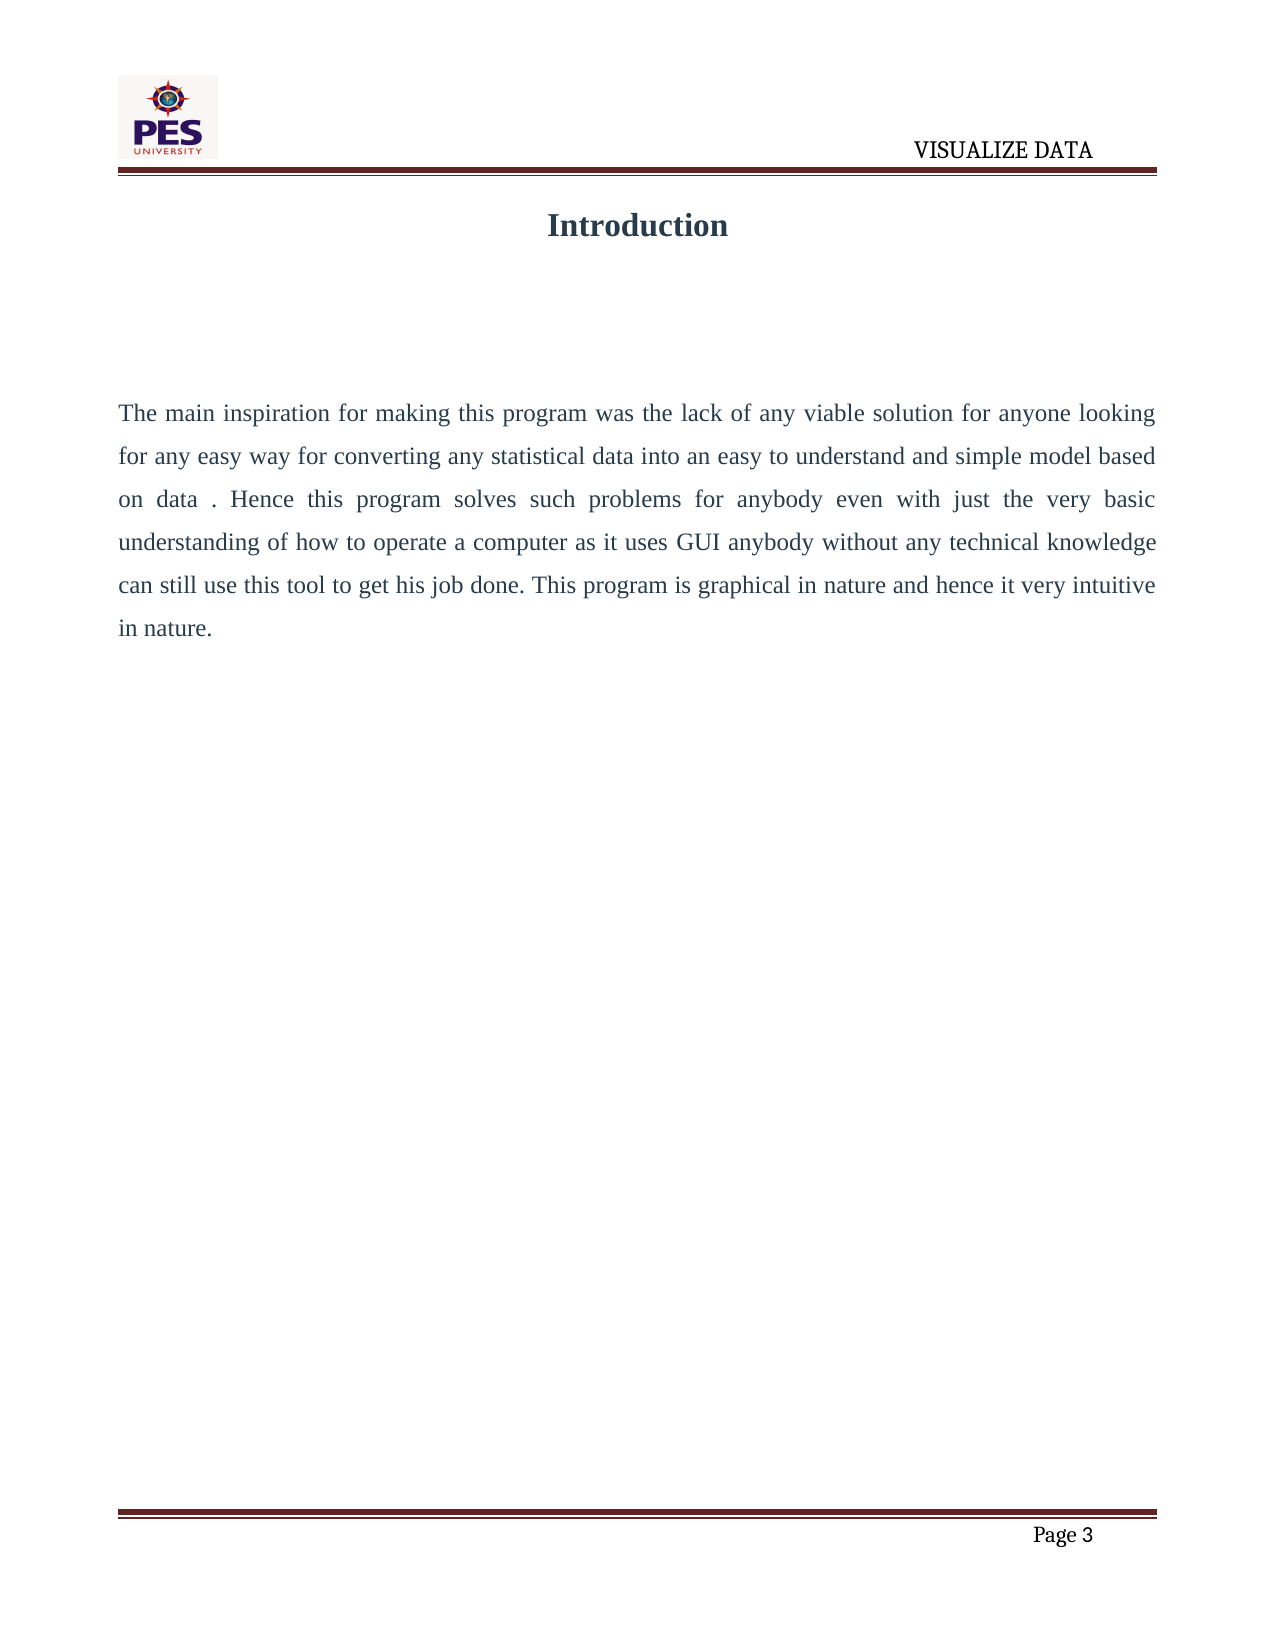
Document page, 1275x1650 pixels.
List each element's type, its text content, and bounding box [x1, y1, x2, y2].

text The main inspiration for making this program was the lack of any viable solution for anyone looking for any easy way for converting any statistical data into an easy to understand and simple model based on data . Hence this program solves such problems for anybody even with just the very basic understanding of how to operate a computer as it uses GUI anybody without any technical knowledge can still use this tool to get his job done. This program is graphical in nature and hence it very intuitive in nature. [118, 398, 1157, 642]
text Introduction [118, 205, 1157, 243]
picture [118, 75, 218, 159]
